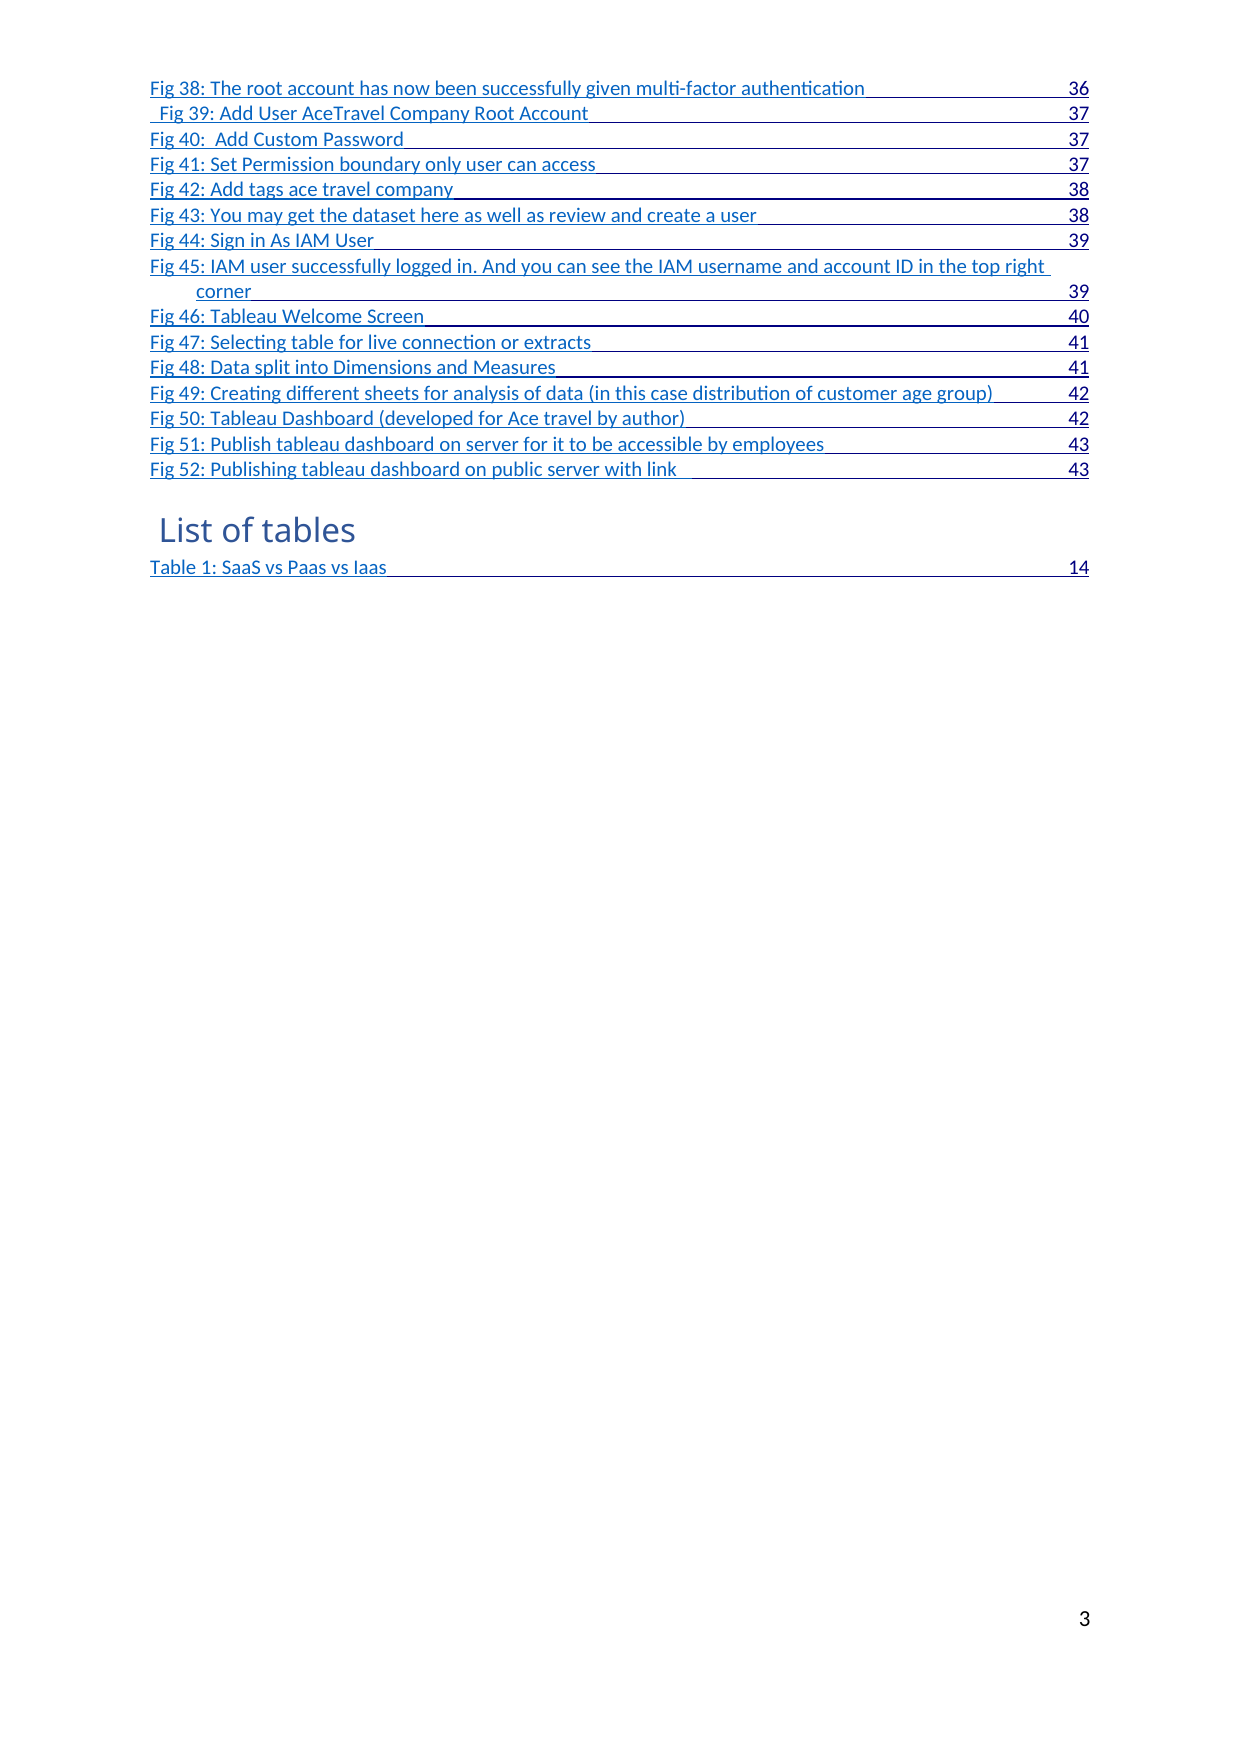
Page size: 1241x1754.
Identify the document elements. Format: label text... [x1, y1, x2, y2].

text Fig 42: Add tags ace travel company 38 [150, 177, 1090, 202]
text Fig 43: You may get the dataset here as well as review and create a user 38 [150, 202, 1090, 227]
subtitle List of tables [150, 507, 1090, 552]
text Fig 48: Data split into Dimensions and Measures 41 [150, 354, 1090, 380]
text Table 1: SaaS vs Paas vs Iaas 14 [150, 554, 1090, 579]
text Fig 41: Set Permission boundary only user can access 37 [150, 151, 1090, 177]
text Fig 45: IAM user successfully logged in. And you can see the IAM username and account ID in the top right corner 39 [150, 253, 1090, 304]
text Fig 46: Tableau Welcome Screen 40 [150, 304, 1090, 329]
text Fig 38: The root account has now been successfully given multi-factor authentication 36 [150, 75, 1090, 100]
text Fig 50: Tableau Dashboard (developed for Ace travel by author) 42 [150, 405, 1090, 431]
text Fig 49: Creating different sheets for analysis of data (in this case distribution of customer age group) 42 [150, 380, 1090, 405]
text Fig 51: Publish tableau dashboard on server for it to be accessible by employees 43 [150, 431, 1090, 456]
text Fig 39: Add User AceTravel Company Root Account 37 [150, 100, 1090, 126]
text Fig 44: Sign in As IAM User 39 [150, 227, 1090, 253]
text Fig 52: Publishing tableau dashboard on public server with link 43 [150, 456, 1090, 482]
text Fig 47: Selecting table for live connection or extracts 41 [150, 329, 1090, 354]
text Fig 40: Add Custom Password 37 [150, 126, 1090, 151]
